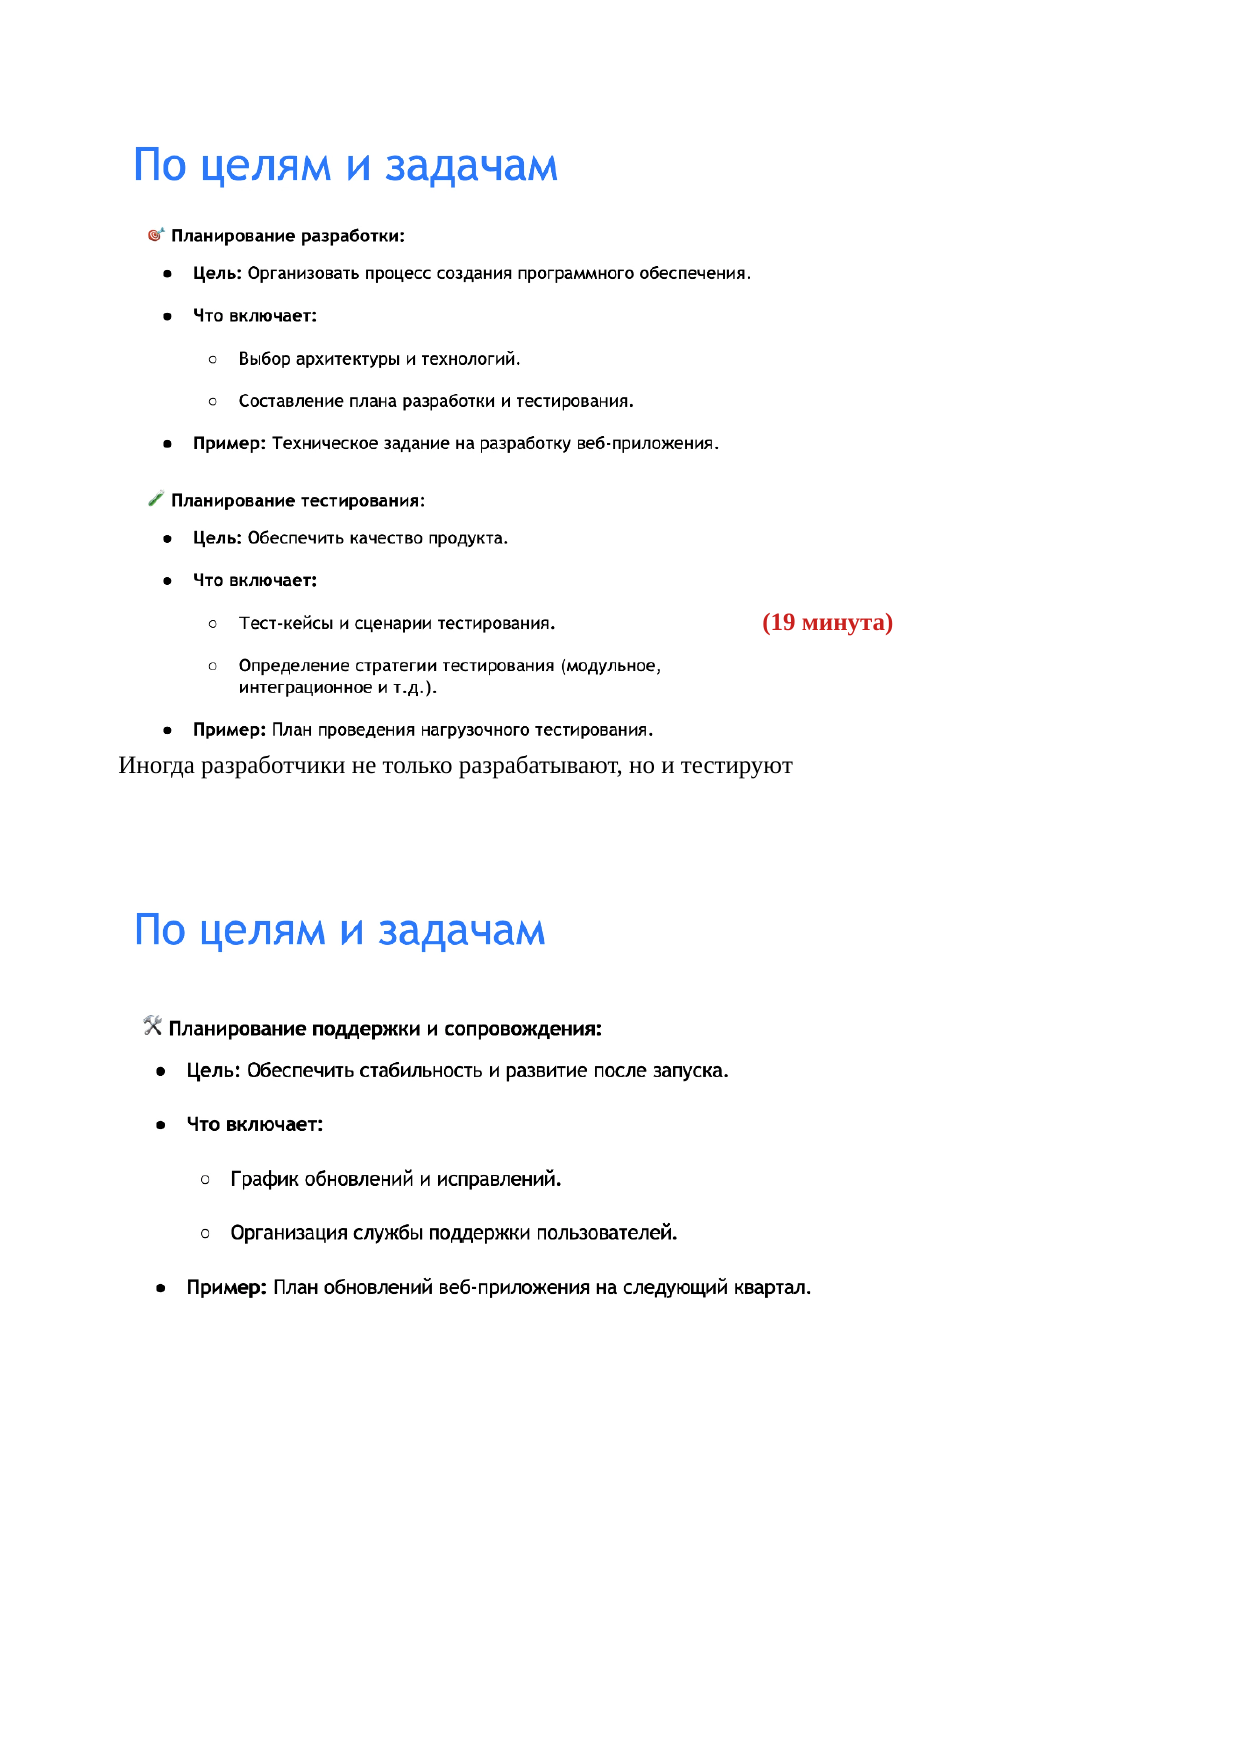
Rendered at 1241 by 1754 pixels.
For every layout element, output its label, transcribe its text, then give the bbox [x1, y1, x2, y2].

picture [112, 137, 763, 744]
text (19 минута) [763, 607, 1122, 636]
picture [133, 902, 811, 1309]
text Иногда разработчики не только разрабатывают, но и тестируют [118, 751, 1122, 779]
